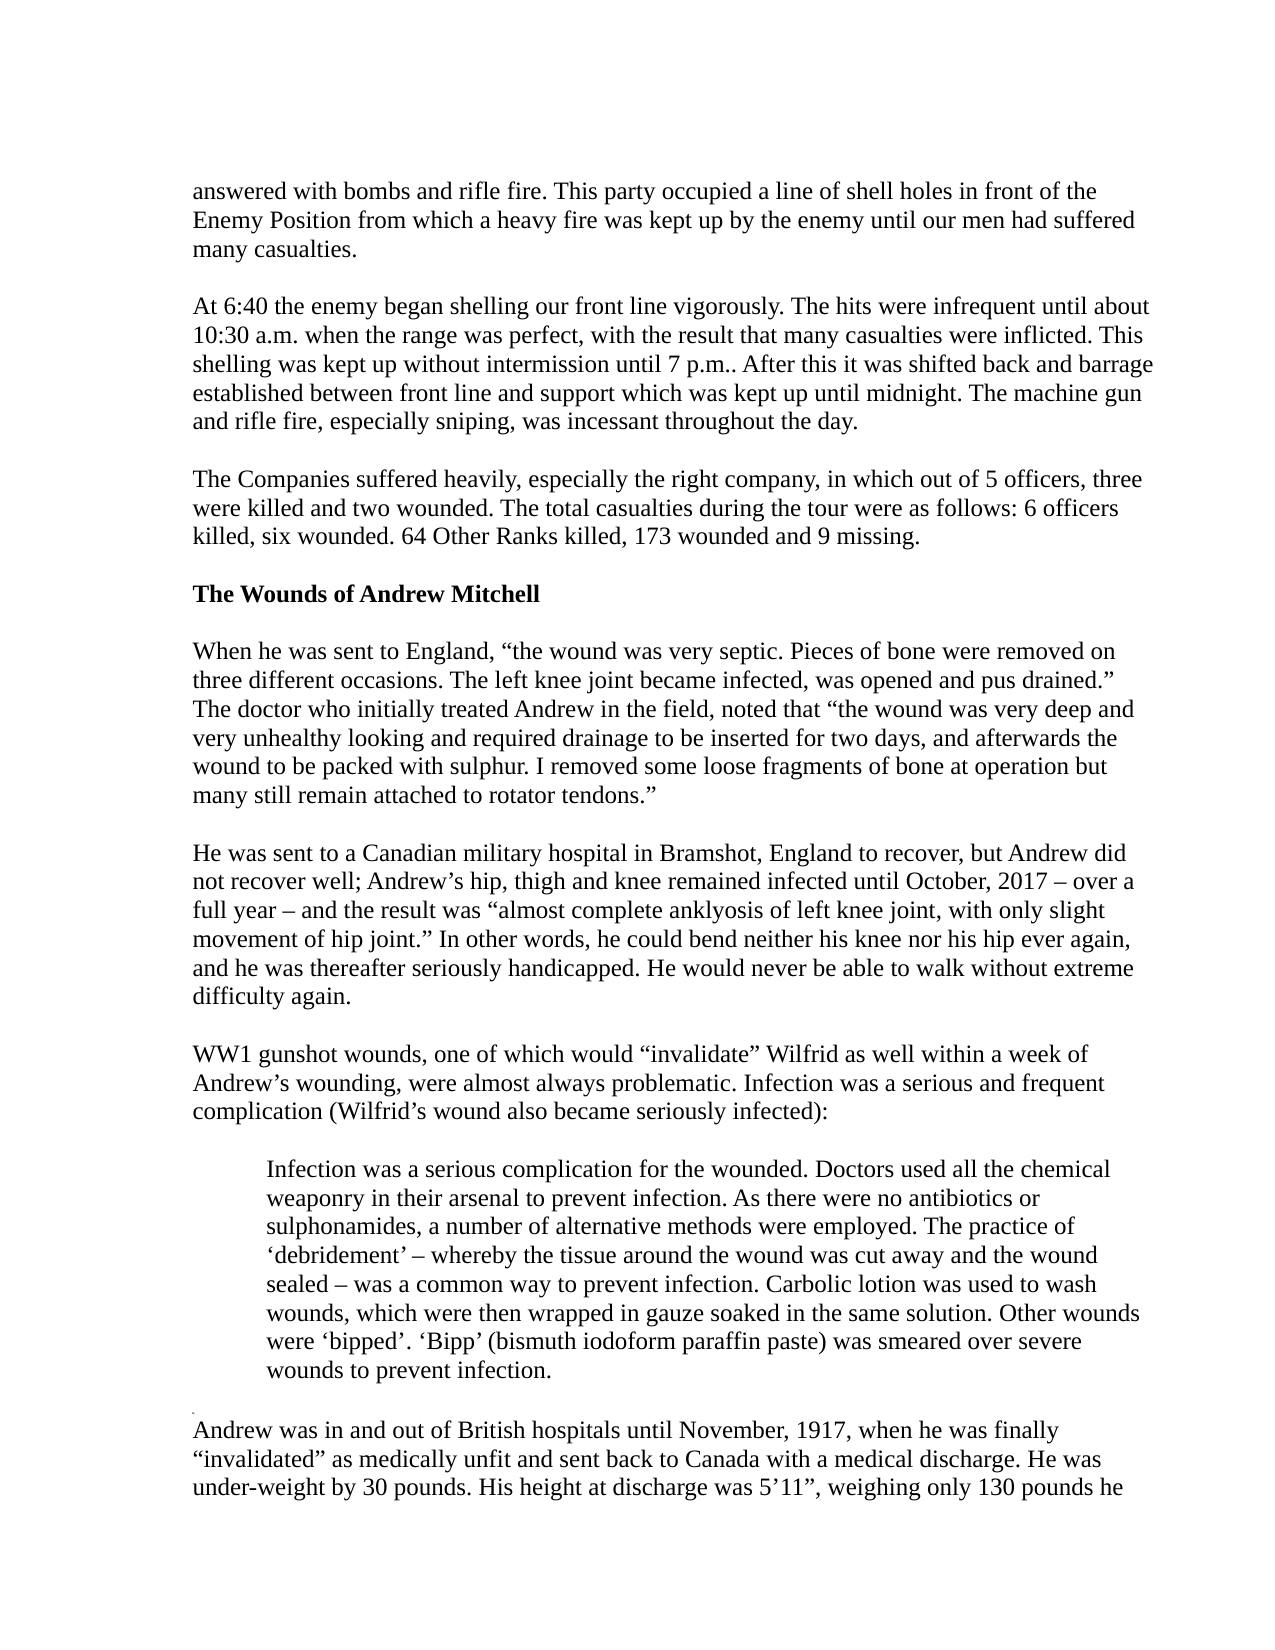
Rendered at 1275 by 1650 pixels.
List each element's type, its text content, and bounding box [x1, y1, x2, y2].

text The Companies suffered heavily, especially the right company, in which out of 5 officers, three were killed and two wounded. The total casualties during the tour were as follows: 6 officers killed, six wounded. 64 Other Ranks killed, 173 wounded and 9 missing. [192, 464, 1158, 550]
text answered with bombs and rifle fire. This party occupied a line of shell holes in front of the Enemy Position from which a heavy fire was kept up by the enemy until our men had suffered many casualties. [192, 176, 1158, 263]
text At 6:40 the enemy began shelling our front line vigorously. The hits were infrequent until about 10:30 a.m. when the range was perfect, with the result that many casualties were inflicted. This shelling was kept up without intermission until 7 p.m.. After this it was shifted back and barrage established between front line and support which was kept up until midnight. The machine gun and rifle fire, especially sniping, was incessant throughout the day. [192, 291, 1158, 435]
text The Wounds of Andrew Mitchell [192, 579, 1158, 608]
text When he was sent to England, “the wound was very septic. Pieces of bone were removed on three different occasions. The left knee joint became infected, was opened and pus drained.” The doctor who initially treated Andrew in the field, noted that “the wound was very deep and very unhealthy looking and required drainage to be inserted for two days, and afterwards the wound to be packed with sulphur. I removed some loose fragments of bone at operation but many still remain attached to rotator tendons.” [192, 636, 1158, 809]
text WW1 gunshot wounds, one of which would “invalidate” Wilfrid as well within a week of Andrew’s wounding, were almost always problematic. Infection was a serious and frequent complication (Wilfrid’s wound also became seriously infected): [192, 1039, 1158, 1125]
text Andrew was in and out of British hospitals until November, 1917, when he was finally “invalidated” as medically unfit and sent back to Canada with a medical discharge. He was under-weight by 30 pounds. His height at discharge was 5’11”, weighing only 130 pounds he [192, 1415, 1158, 1501]
text Infection was a serious complication for the wounded. Doctors used all the chemical weaponry in their arsenal to prevent infection. As there were no antibiotics or sulphonamides, a number of alternative methods were employed. The practice of ‘debridement’ – whereby the tissue around the wound was cut away and the wound sealed – was a common way to prevent infection. Carbolic lotion was used to wash wounds, which were then wrapped in gauze soaked in the same solution. Other wounds were ‘bipped’. ‘Bipp’ (bismuth iodoform paraffin paste) was smeared over severe wounds to prevent infection. [266, 1154, 1158, 1384]
text He was sent to a Canadian military hospital in Bramshot, England to recover, but Andrew did not recover well; Andrew’s hip, thigh and knee remained infected until October, 2017 – over a full year – and the result was “almost complete anklyosis of left knee joint, with only slight movement of hip joint.” In other words, he could bend neither his knee nor his hip ever again, and he was thereafter seriously handicapped. He would never be able to walk without extreme difficulty again. [192, 838, 1158, 1010]
